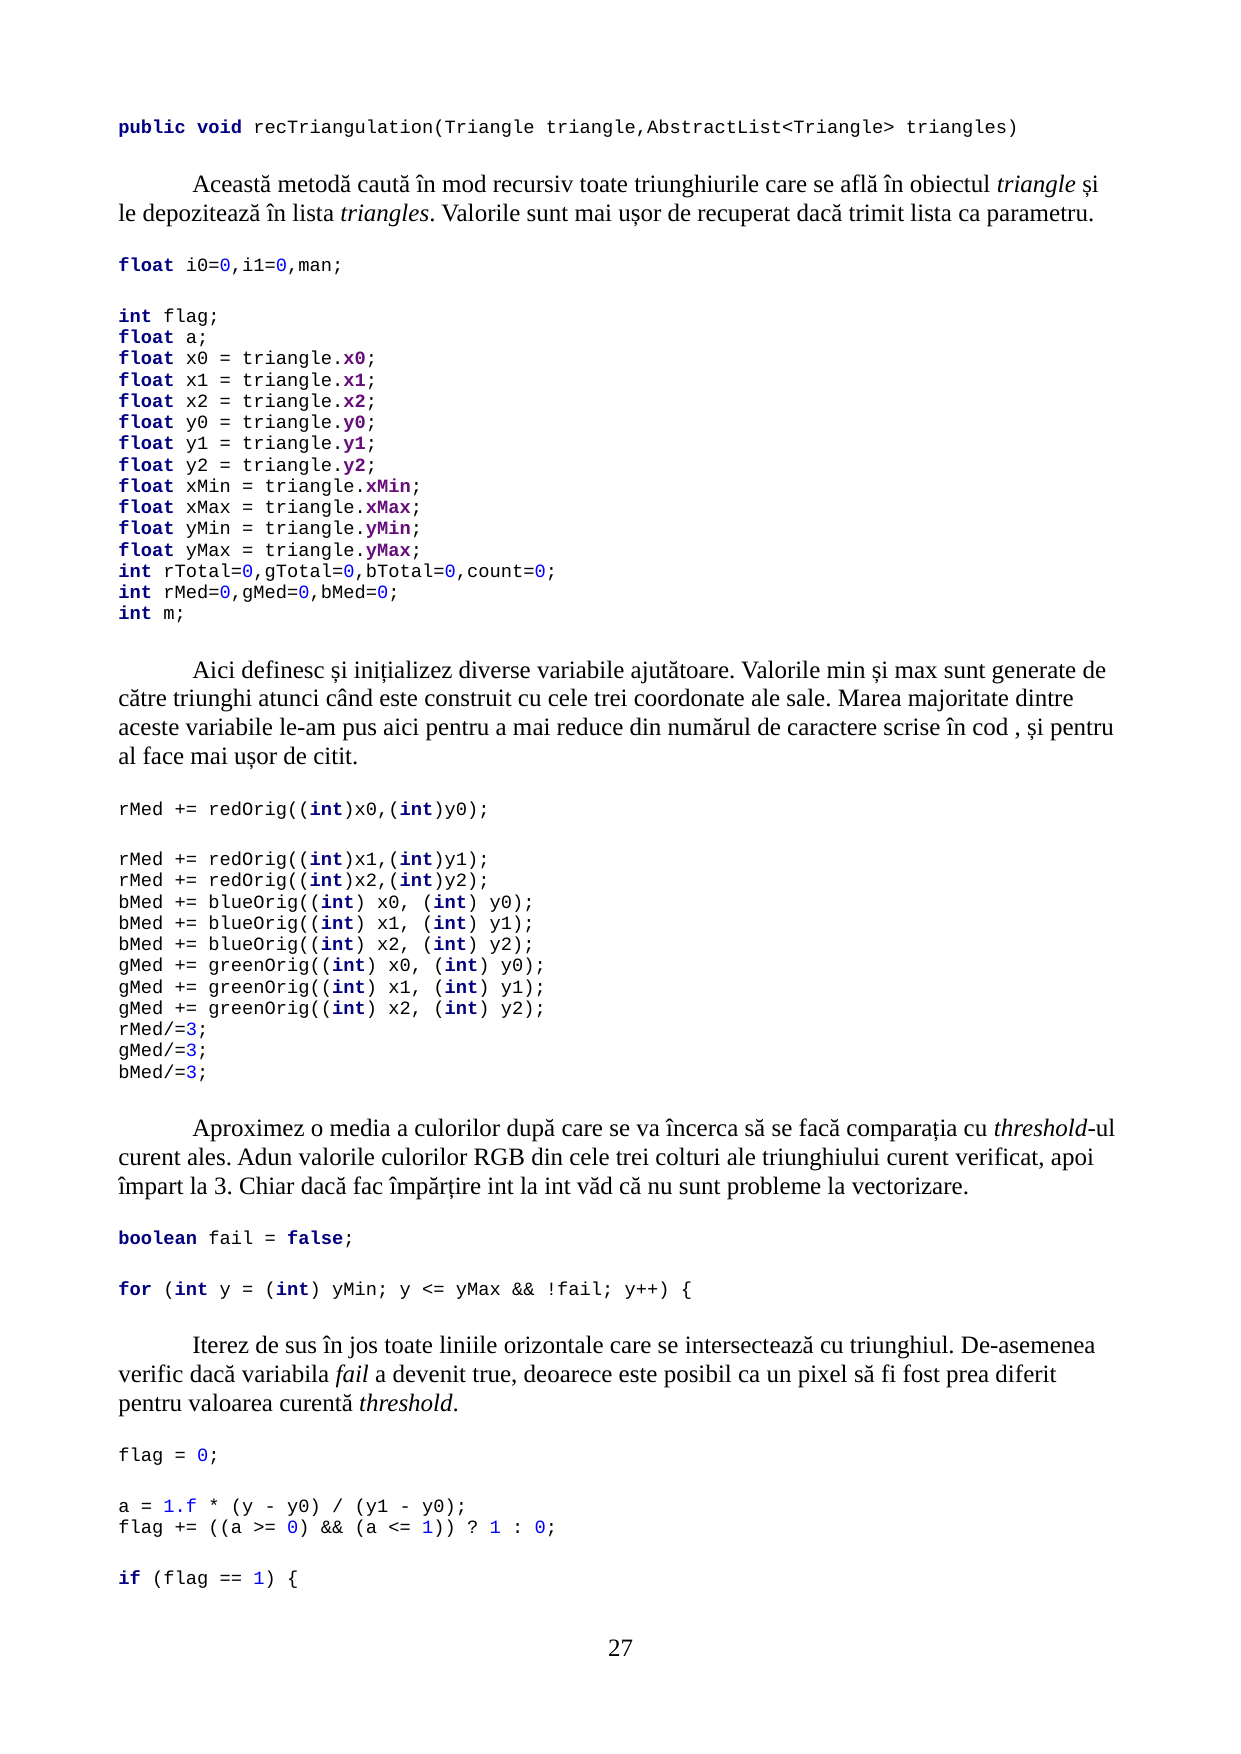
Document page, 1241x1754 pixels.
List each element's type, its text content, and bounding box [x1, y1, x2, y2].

text int rMed=0,gMed=0,bMed=0; [118, 583, 1122, 604]
text gMed += greenOrig((int) x2, (int) y2); [118, 999, 1122, 1020]
text gMed += greenOrig((int) x1, (int) y1); [118, 977, 1122, 999]
text Aproximez o media a culorilor după care se va încerca să se facă comparația cu threshold-ul curent ales. Adun valorile culorilor RGB din cele trei colturi ale triunghiului curent verificat, apoi împart la 3. Chiar dacă fac împărțire int la int văd că nu sunt probleme la vectorizare. [118, 1113, 1122, 1199]
text boolean fail = false; [118, 1229, 1122, 1250]
text float i0=0,i1=0,man; [118, 256, 1122, 277]
text float y2 = triangle.y2; [118, 455, 1122, 477]
text int m; [118, 604, 1122, 625]
text bMed += blueOrig((int) x0, (int) y0); [118, 892, 1122, 914]
text flag += ((a >= 0) && (a <= 1)) ? 1 : 0; [118, 1518, 1122, 1539]
text float x2 = triangle.x2; [118, 392, 1122, 413]
text float y1 = triangle.y1; [118, 434, 1122, 455]
text rMed += redOrig((int)x2,(int)y2); [118, 871, 1122, 892]
text float x1 = triangle.x1; [118, 370, 1122, 392]
text Această metodă caută în mod recursiv toate triunghiurile care se află în obiectul triangle și le depozitează în lista triangles. Valorile sunt mai ușor de recuperat dacă trimit lista ca parametru. [118, 169, 1122, 226]
text Aici definesc și inițializez diverse variabile ajutătoare. Valorile min și max sunt generate de către triunghi atunci când este construit cu cele trei coordonate ale sale. Marea majoritate dintre aceste variabile le-am pus aici pentru a mai reduce din numărul de caractere scrise în cod , și pentru al face mai ușor de citit. [118, 655, 1122, 770]
text rMed += redOrig((int)x1,(int)y1); [118, 850, 1122, 871]
text float yMin = triangle.yMin; [118, 519, 1122, 540]
text gMed/=3; [118, 1041, 1122, 1062]
text if (flag == 1) { [118, 1569, 1122, 1590]
text int flag; [118, 307, 1122, 328]
text public void recTriangulation(Triangle triangle,AbstractList<Triangle> triangles) [118, 118, 1122, 139]
text rMed += redOrig((int)x0,(int)y0); [118, 799, 1122, 821]
text float yMax = triangle.yMax; [118, 540, 1122, 562]
text rMed/=3; [118, 1020, 1122, 1041]
text flag = 0; [118, 1446, 1122, 1467]
text Iterez de sus în jos toate liniile orizontale care se intersectează cu triunghiul. De-asemenea verific dacă variabila fail a devenit true, deoarece este posibil ca un pixel să fi fost prea diferit pentru valoarea curentă threshold. [118, 1330, 1122, 1417]
text float xMin = triangle.xMin; [118, 477, 1122, 498]
text float a; [118, 328, 1122, 349]
text float x0 = triangle.x0; [118, 349, 1122, 370]
text bMed += blueOrig((int) x2, (int) y2); [118, 935, 1122, 956]
text gMed += greenOrig((int) x0, (int) y0); [118, 956, 1122, 977]
text int rTotal=0,gTotal=0,bTotal=0,count=0; [118, 562, 1122, 583]
text a = 1.f * (y - y0) / (y1 - y0); [118, 1497, 1122, 1518]
text bMed += blueOrig((int) x1, (int) y1); [118, 914, 1122, 935]
text for (int y = (int) yMin; y <= yMax && !fail; y++) { [118, 1280, 1122, 1301]
text bMed/=3; [118, 1062, 1122, 1084]
text float xMax = triangle.xMax; [118, 498, 1122, 519]
text float y0 = triangle.y0; [118, 413, 1122, 434]
